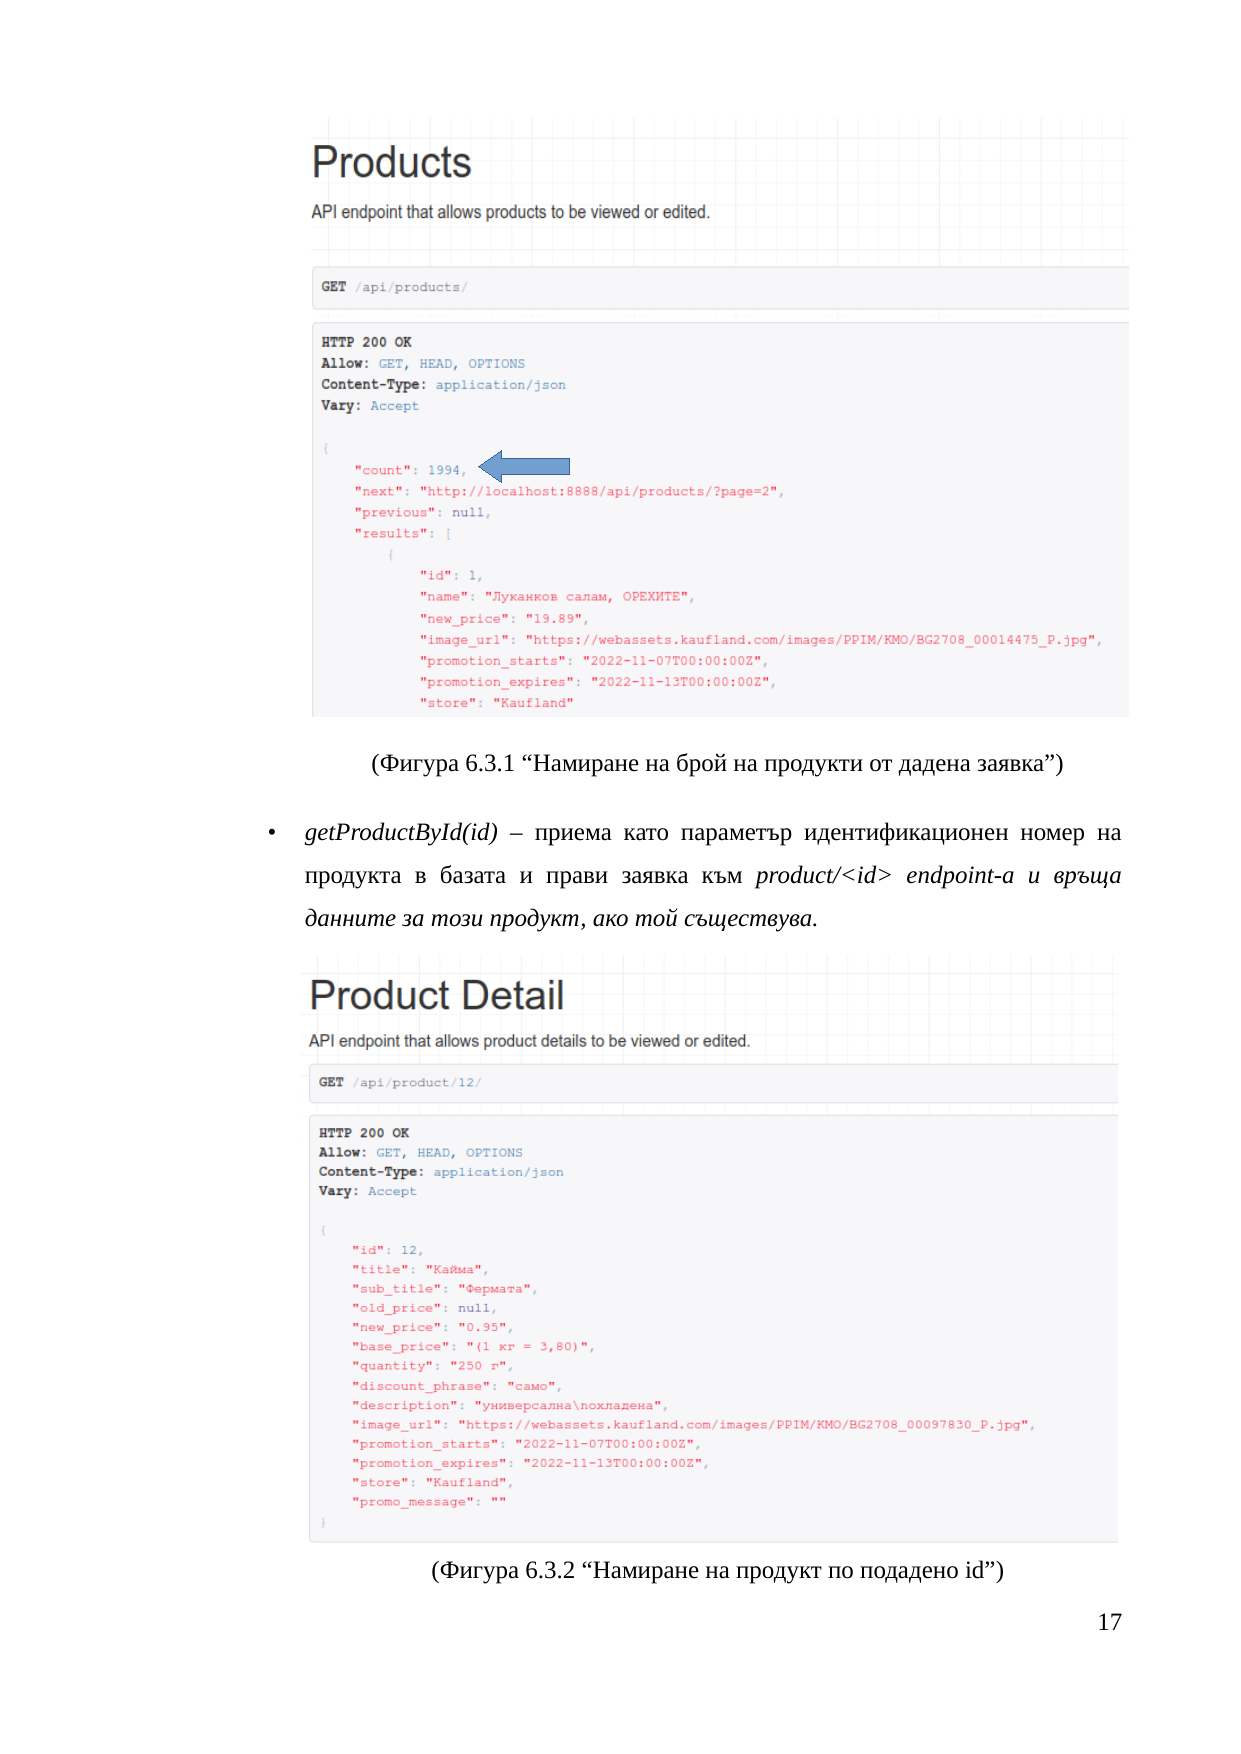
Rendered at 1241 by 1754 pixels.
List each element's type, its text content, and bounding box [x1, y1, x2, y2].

picture [300, 955, 1118, 1544]
picture [311, 118, 1129, 717]
list getProductById(id) – приема като параметър идентификационен номер на продукта в базата и прави заявка към product/<id> endpoint-a и връща данните за този продукт, ако той съществува. [267, 817, 1122, 932]
